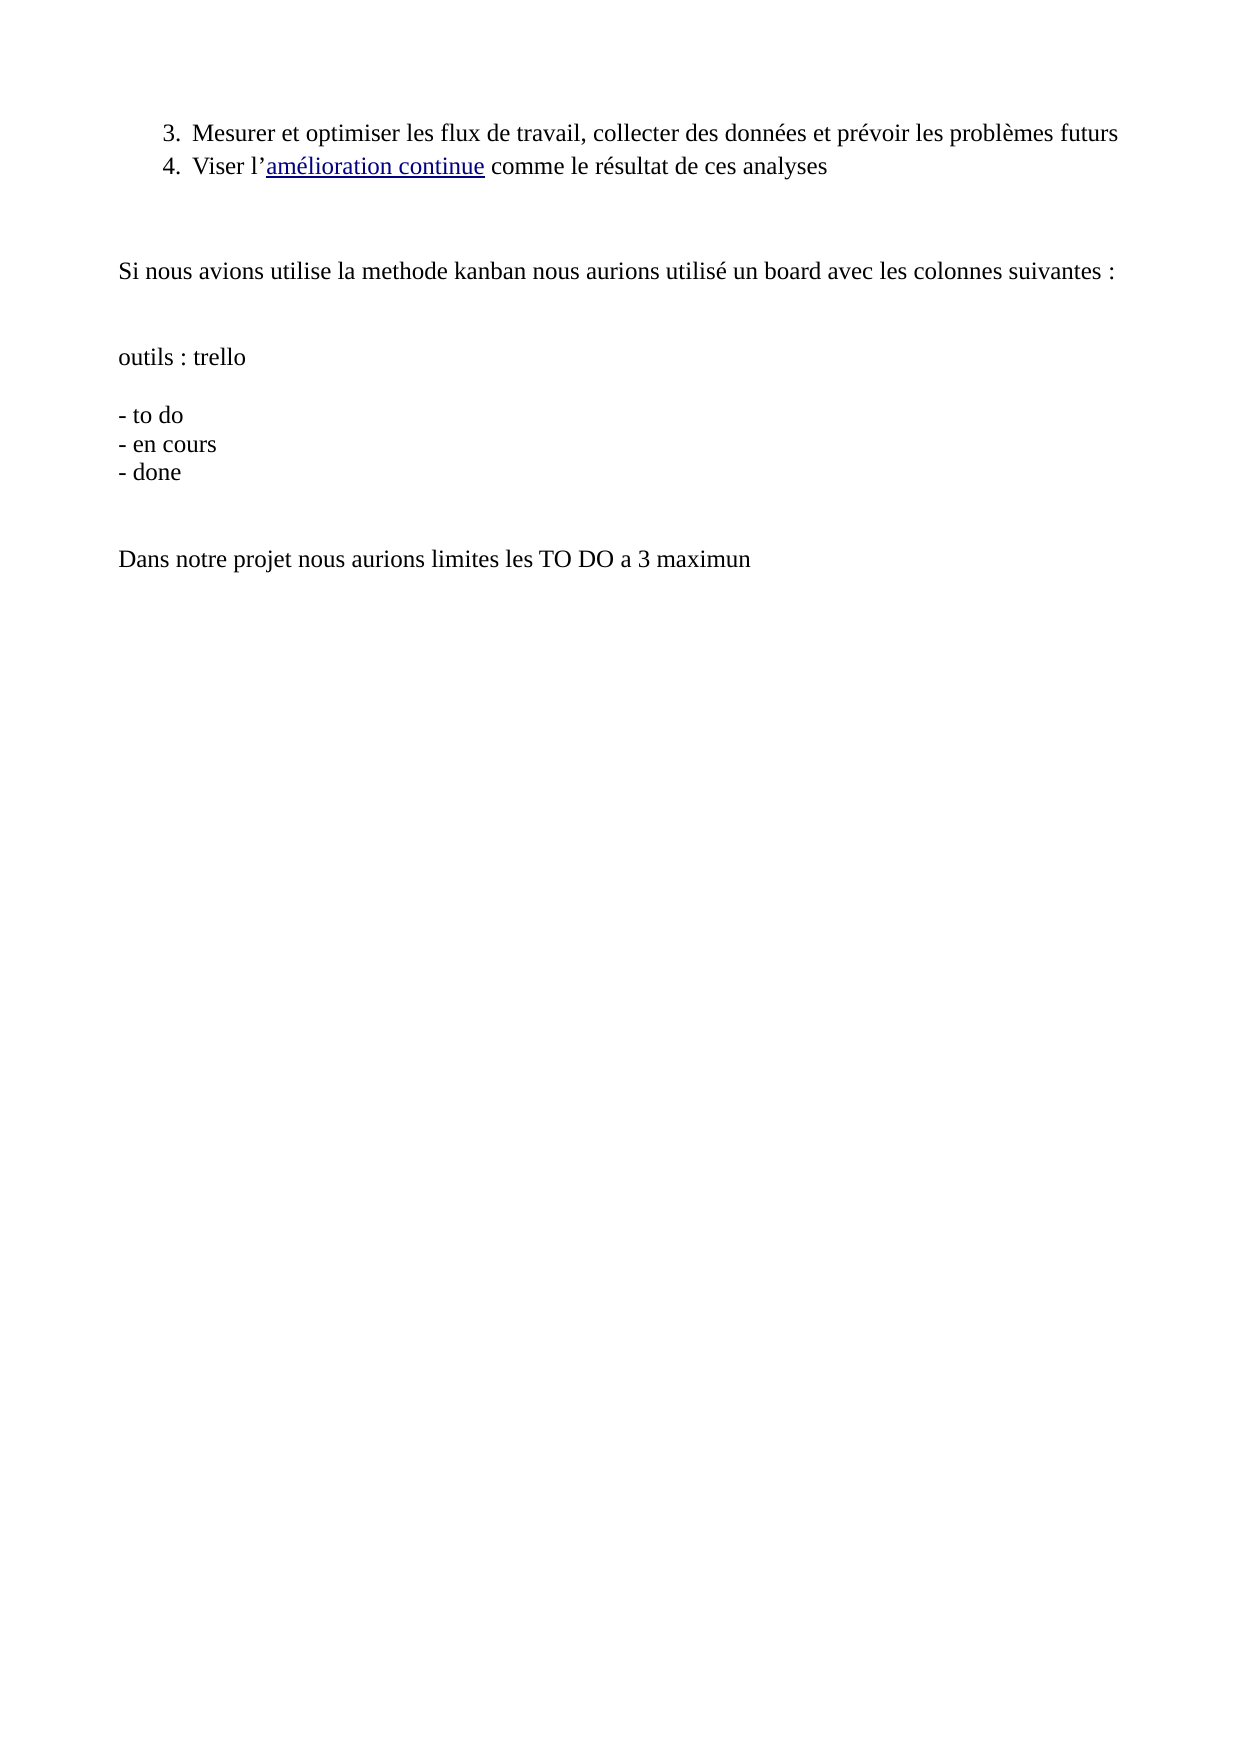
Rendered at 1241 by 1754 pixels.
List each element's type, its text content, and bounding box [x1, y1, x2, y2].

text outils : trello [118, 342, 1122, 371]
text Dans notre projet nous aurions limites les TO DO a 3 maximun [118, 544, 1122, 572]
text - to do [118, 400, 1122, 429]
list Viser l’amélioration continue comme le résultat de ces analyses [162, 151, 1122, 180]
list Mesurer et optimiser les flux de travail, collecter des données et prévoir les problèmes futurs [162, 118, 1122, 147]
text - en cours [118, 429, 1122, 457]
text Si nous avions utilise la methode kanban nous aurions utilisé un board avec les colonnes suivantes : [118, 256, 1122, 285]
text - done [118, 457, 1122, 486]
